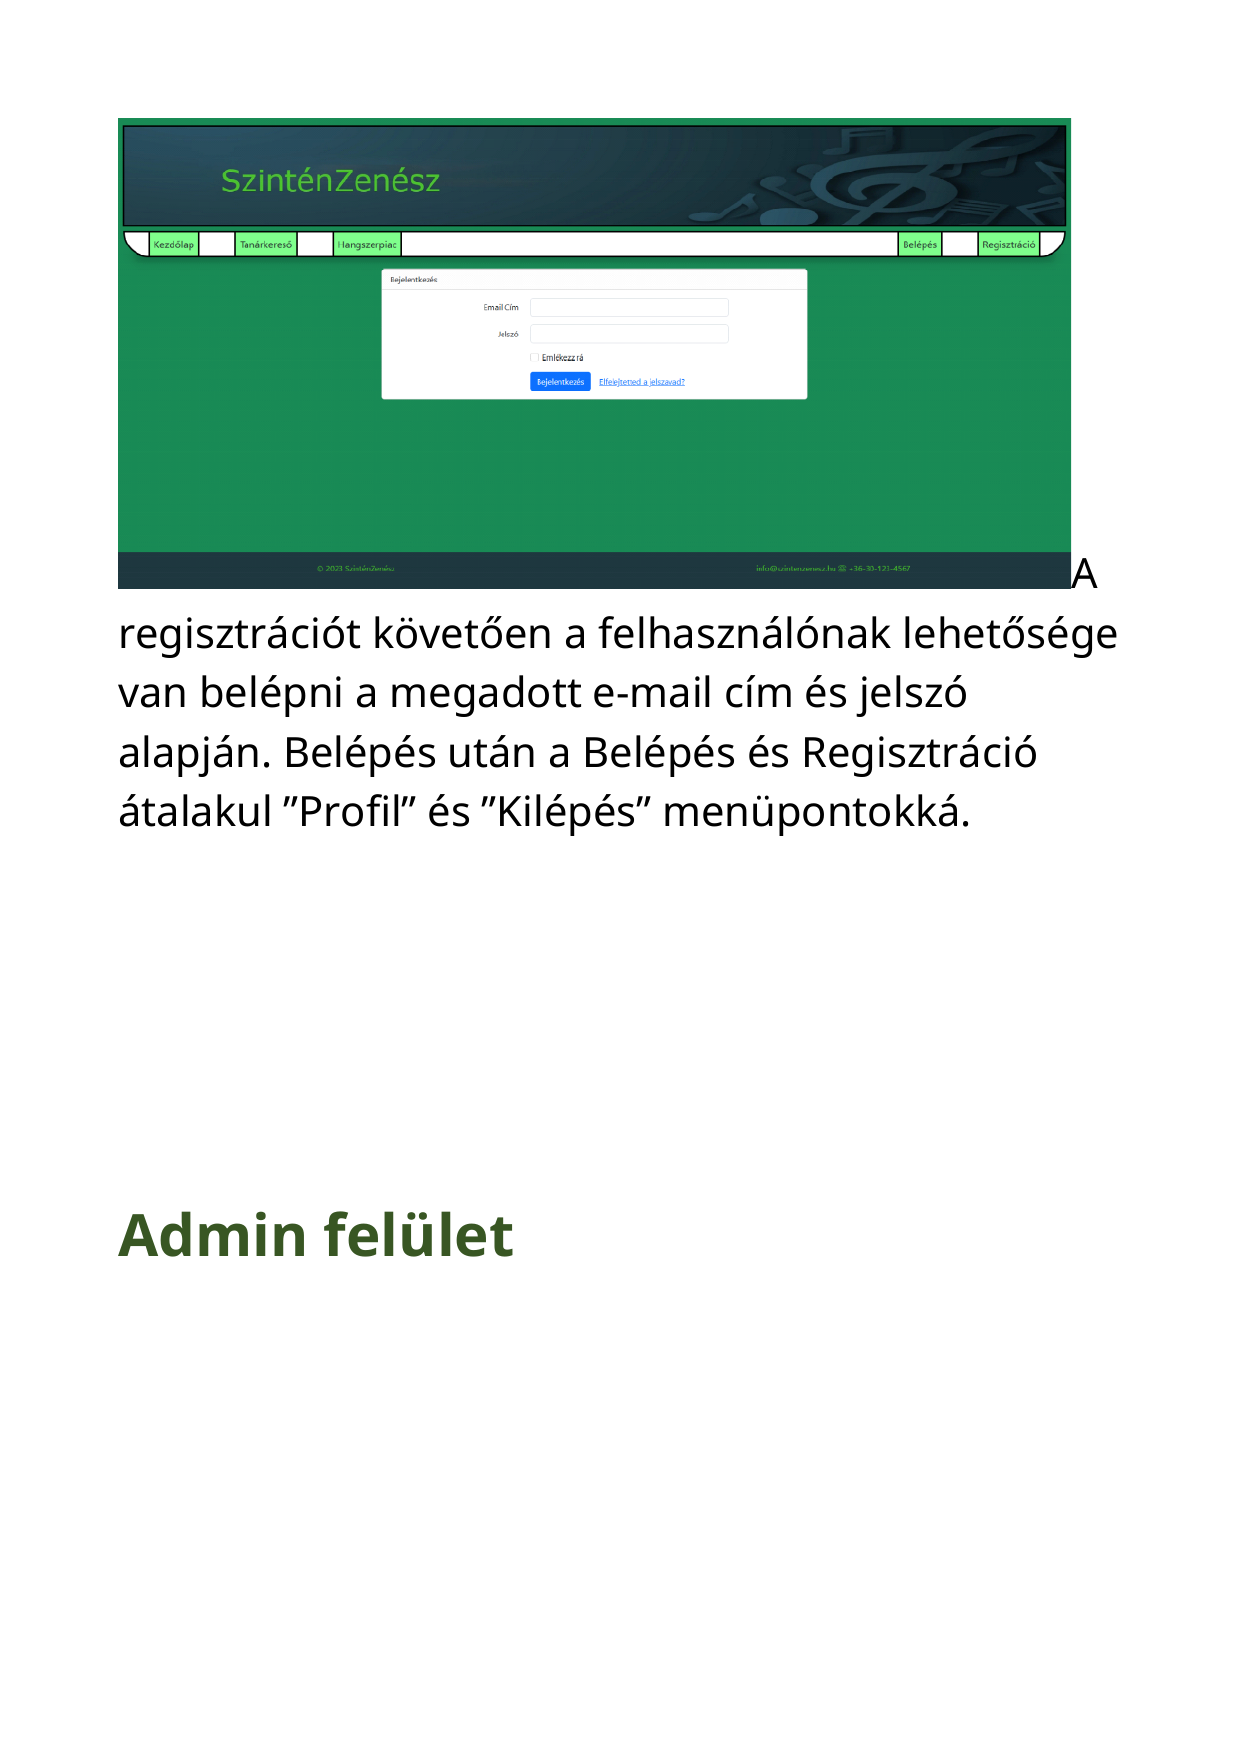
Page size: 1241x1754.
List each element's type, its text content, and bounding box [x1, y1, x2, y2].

text A regisztrációt követően a felhasználónak lehetősége van belépni a megadott e-mail cím és jelszó alapján. Belépés után a Belépés és Regisztráció átalakul ”Profil” és ”Kilépés” menüpontokká. [118, 118, 1122, 839]
text Admin felület [118, 1194, 1122, 1274]
